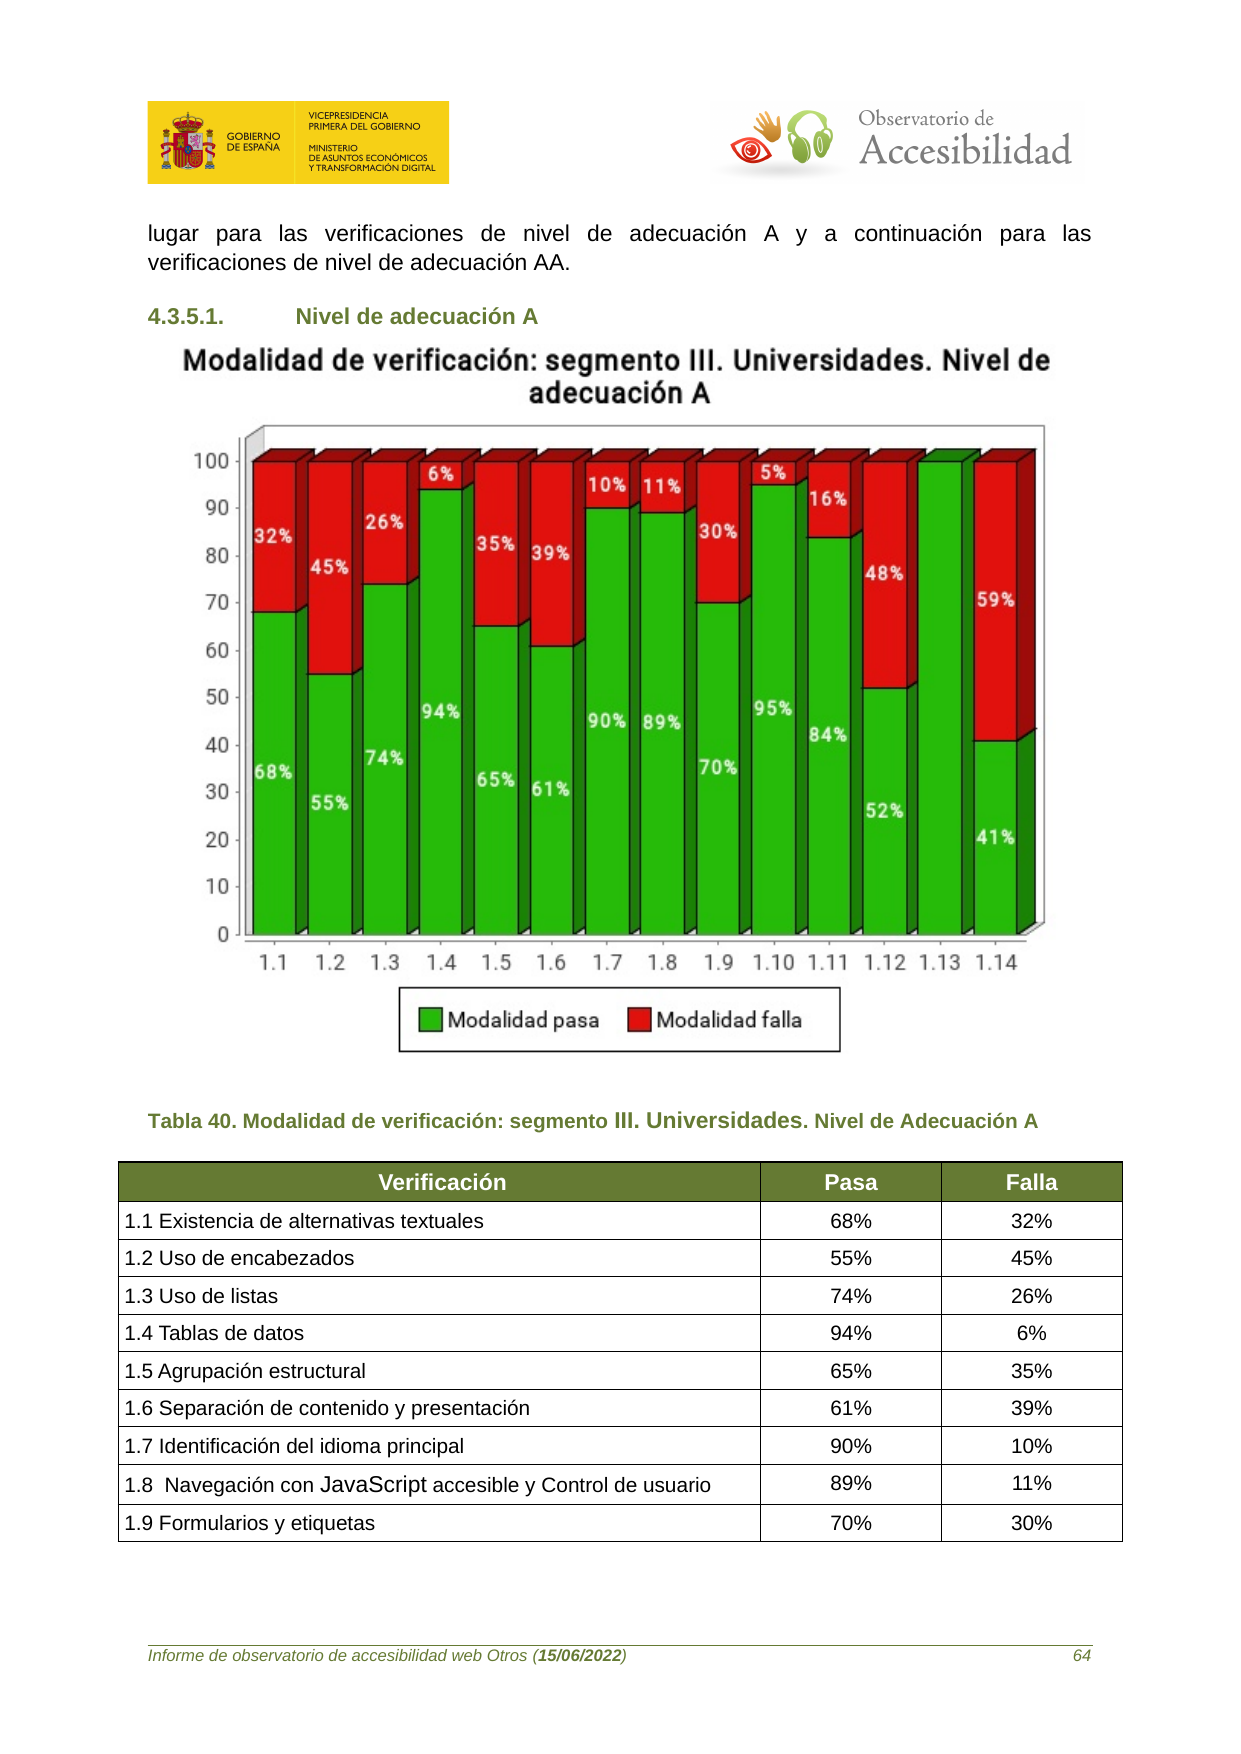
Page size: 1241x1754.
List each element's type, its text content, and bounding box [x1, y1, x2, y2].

table_cell 1.6 Separación de contenido y presentación [119, 1390, 760, 1426]
table_cell 39% [942, 1390, 1122, 1426]
table_cell 90% [761, 1427, 941, 1464]
table_cell 35% [942, 1352, 1122, 1389]
text Tabla 7. Modalidad de verificación: segmento III. Universidades. Nivel de Adecuación A [148, 1107, 1092, 1134]
table_cell 61% [761, 1390, 941, 1426]
picture [147, 101, 450, 184]
table_cell 55% [761, 1240, 941, 1276]
table_cell 6% [942, 1315, 1122, 1351]
table_cell 1.5 Agrupación estructural [119, 1352, 760, 1389]
table_cell 70% [761, 1505, 941, 1541]
table_cell 11% [942, 1465, 1122, 1504]
picture [178, 344, 1062, 1054]
table_cell 1.4 Tablas de datos [119, 1315, 760, 1351]
table_header Verificación [119, 1163, 760, 1201]
table_cell 1.9 Formularios y etiquetas [119, 1505, 760, 1541]
table_cell 74% [761, 1277, 941, 1314]
table_cell 26% [942, 1277, 1122, 1314]
table_cell 89% [761, 1465, 941, 1504]
subtitle Nivel de adecuación A [148, 303, 1092, 329]
table_cell 1.1 Existencia de alternativas textuales [119, 1202, 760, 1239]
table_header Pasa [761, 1163, 941, 1201]
table_cell 30% [942, 1505, 1122, 1541]
table_cell 1.8 Navegación con JavaScript accesible y Control de usuario [119, 1465, 760, 1504]
text lugar para las verificaciones de nivel de adecuación A y a continuación para las verificaciones de nivel de adecuación AA. [148, 220, 1092, 275]
table_cell 65% [761, 1352, 941, 1389]
table_cell 1.3 Uso de listas [119, 1277, 760, 1314]
table_cell 45% [942, 1240, 1122, 1276]
table_cell 94% [761, 1315, 941, 1351]
table_cell 32% [942, 1202, 1122, 1239]
table_header Falla [942, 1163, 1122, 1201]
picture [710, 101, 1086, 184]
table_cell 10% [942, 1427, 1122, 1464]
table_cell 68% [761, 1202, 941, 1239]
table_cell 1.2 Uso de encabezados [119, 1240, 760, 1276]
table_cell 1.7 Identificación del idioma principal [119, 1427, 760, 1464]
